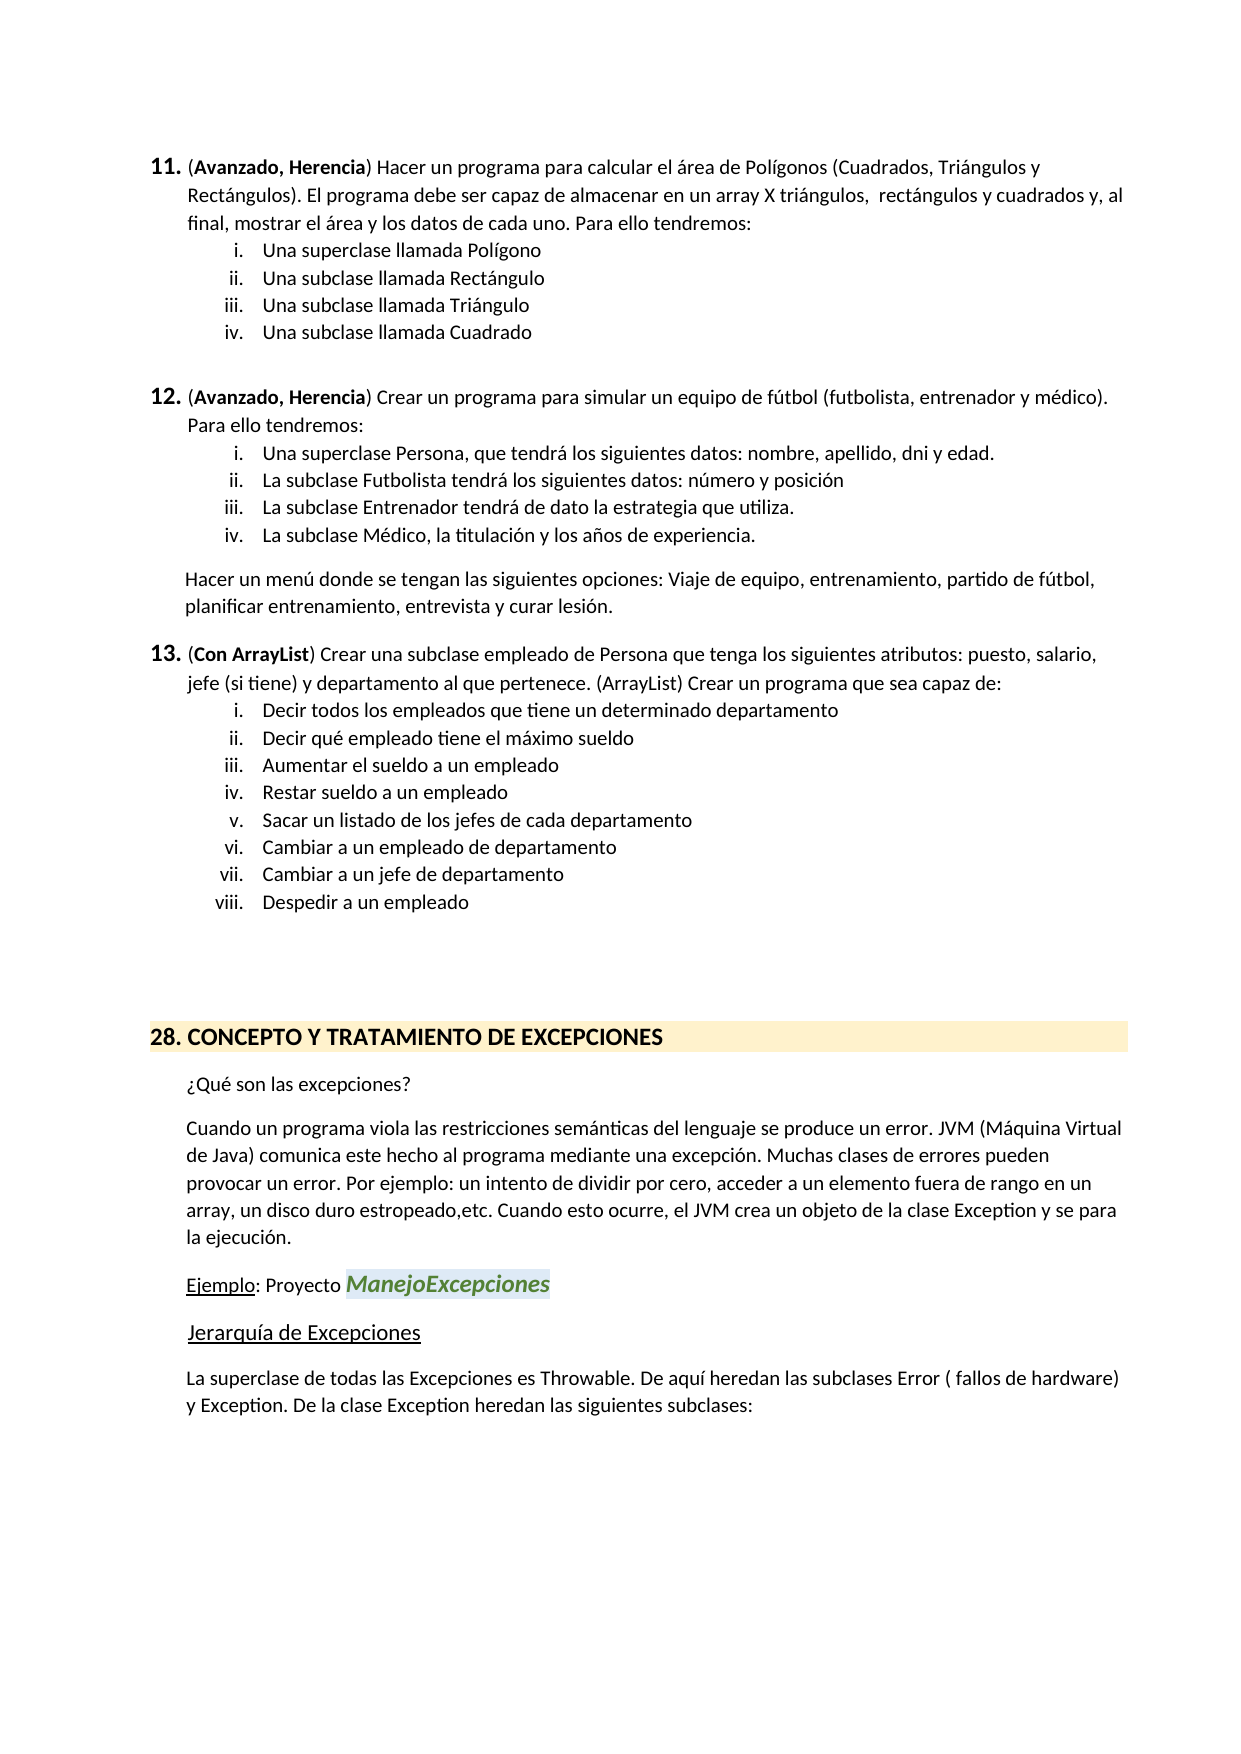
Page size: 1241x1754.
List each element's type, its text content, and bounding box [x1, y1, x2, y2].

list Una superclase llamada Polígono [244, 237, 1128, 263]
list Decir qué empleado tiene el máximo sueldo [244, 725, 1128, 750]
list (Avanzado, Herencia) Hacer un programa para calcular el área de Polígonos (Cuadrados, Triángulos y Rectángulos). El programa debe ser capaz de almacenar en un array X triángulos, rectángulos y cuadrados y, al final, mostrar el área y los datos de cada uno. Para ello tendremos: [150, 150, 1128, 235]
list La subclase Futbolista tendrá los siguientes datos: número y posición [244, 467, 1128, 492]
list Jerarquía de Excepciones [187, 1318, 1128, 1346]
text Cuando un programa viola las restricciones semánticas del lenguaje se produce un error. JVM (Máquina Virtual de Java) comunica este hecho al programa mediante una excepción. Muchas clases de errores pueden provocar un error. Por ejemplo: un intento de dividir por cero, acceder a un elemento fuera de rango en un array, un disco duro estropeado,etc. Cuando esto ocurre, el JVM crea un objeto de la clase Exception y se para la ejecución. [186, 1115, 1128, 1250]
list Una subclase llamada Triángulo [244, 292, 1128, 317]
list Restar sueldo a un empleado [244, 779, 1128, 805]
list Cambiar a un jefe de departamento [244, 862, 1128, 887]
list (Con ArrayList) Crear una subclase empleado de Persona que tenga los siguientes atributos: puesto, salario, jefe (si tiene) y departamento al que pertenece. (ArrayList) Crear un programa que sea capaz de: [150, 637, 1128, 695]
list CONCEPTO Y TRATAMIENTO DE EXCEPCIONES [150, 1021, 1128, 1052]
list La subclase Entrenador tendrá de dato la estrategia que utiliza. [244, 494, 1128, 520]
list Cambiar a un empleado de departamento [244, 834, 1128, 860]
text Ejemplo: Proyecto ManejoExcepciones [186, 1268, 1128, 1299]
list Una subclase llamada Rectángulo [244, 265, 1128, 290]
list Sacar un listado de los jefes de cada departamento [244, 807, 1128, 832]
text La superclase de todas las Excepciones es Throwable. De aquí heredan las subclases Error ( fallos de hardware) y Exception. De la clase Exception heredan las siguientes subclases: [186, 1365, 1128, 1418]
list Aumentar el sueldo a un empleado [244, 752, 1128, 777]
list Despedir a un empleado [244, 889, 1128, 914]
list Una subclase llamada Cuadrado [244, 319, 1128, 345]
list (Avanzado, Herencia) Crear un programa para simular un equipo de fútbol (futbolista, entrenador y médico). Para ello tendremos: [150, 380, 1128, 438]
text Hacer un menú donde se tengan las siguientes opciones: Viaje de equipo, entrenamiento, partido de fútbol, planificar entrenamiento, entrevista y curar lesión. [185, 566, 1128, 619]
list Decir todos los empleados que tiene un determinado departamento [244, 697, 1128, 723]
list Una superclase Persona, que tendrá los siguientes datos: nombre, apellido, dni y edad. [244, 440, 1128, 465]
text ¿Qué son las excepciones? [186, 1071, 1128, 1096]
list La subclase Médico, la titulación y los años de experiencia. [244, 522, 1128, 547]
